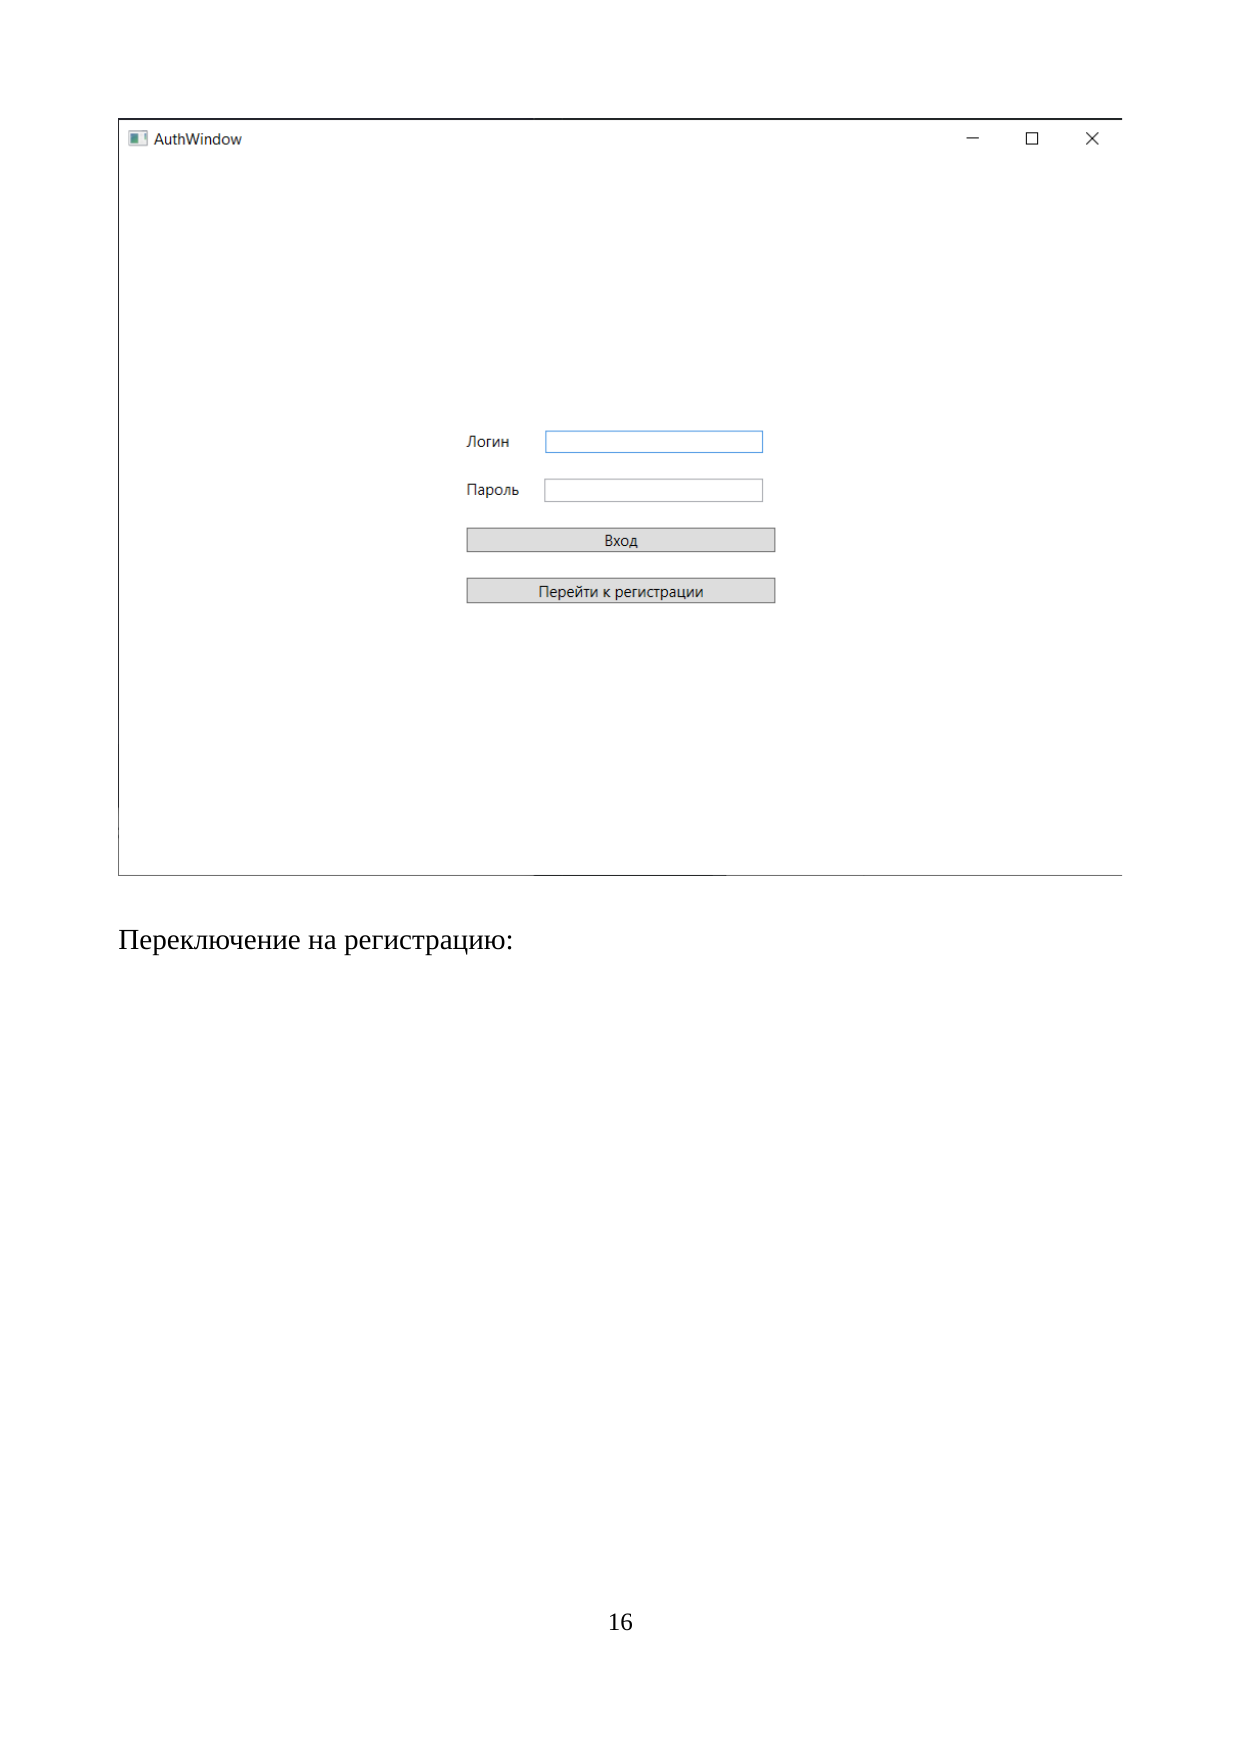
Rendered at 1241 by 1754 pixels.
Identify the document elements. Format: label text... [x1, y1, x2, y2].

text Переключение на регистрацию: [118, 922, 1122, 955]
picture [118, 118, 1123, 876]
